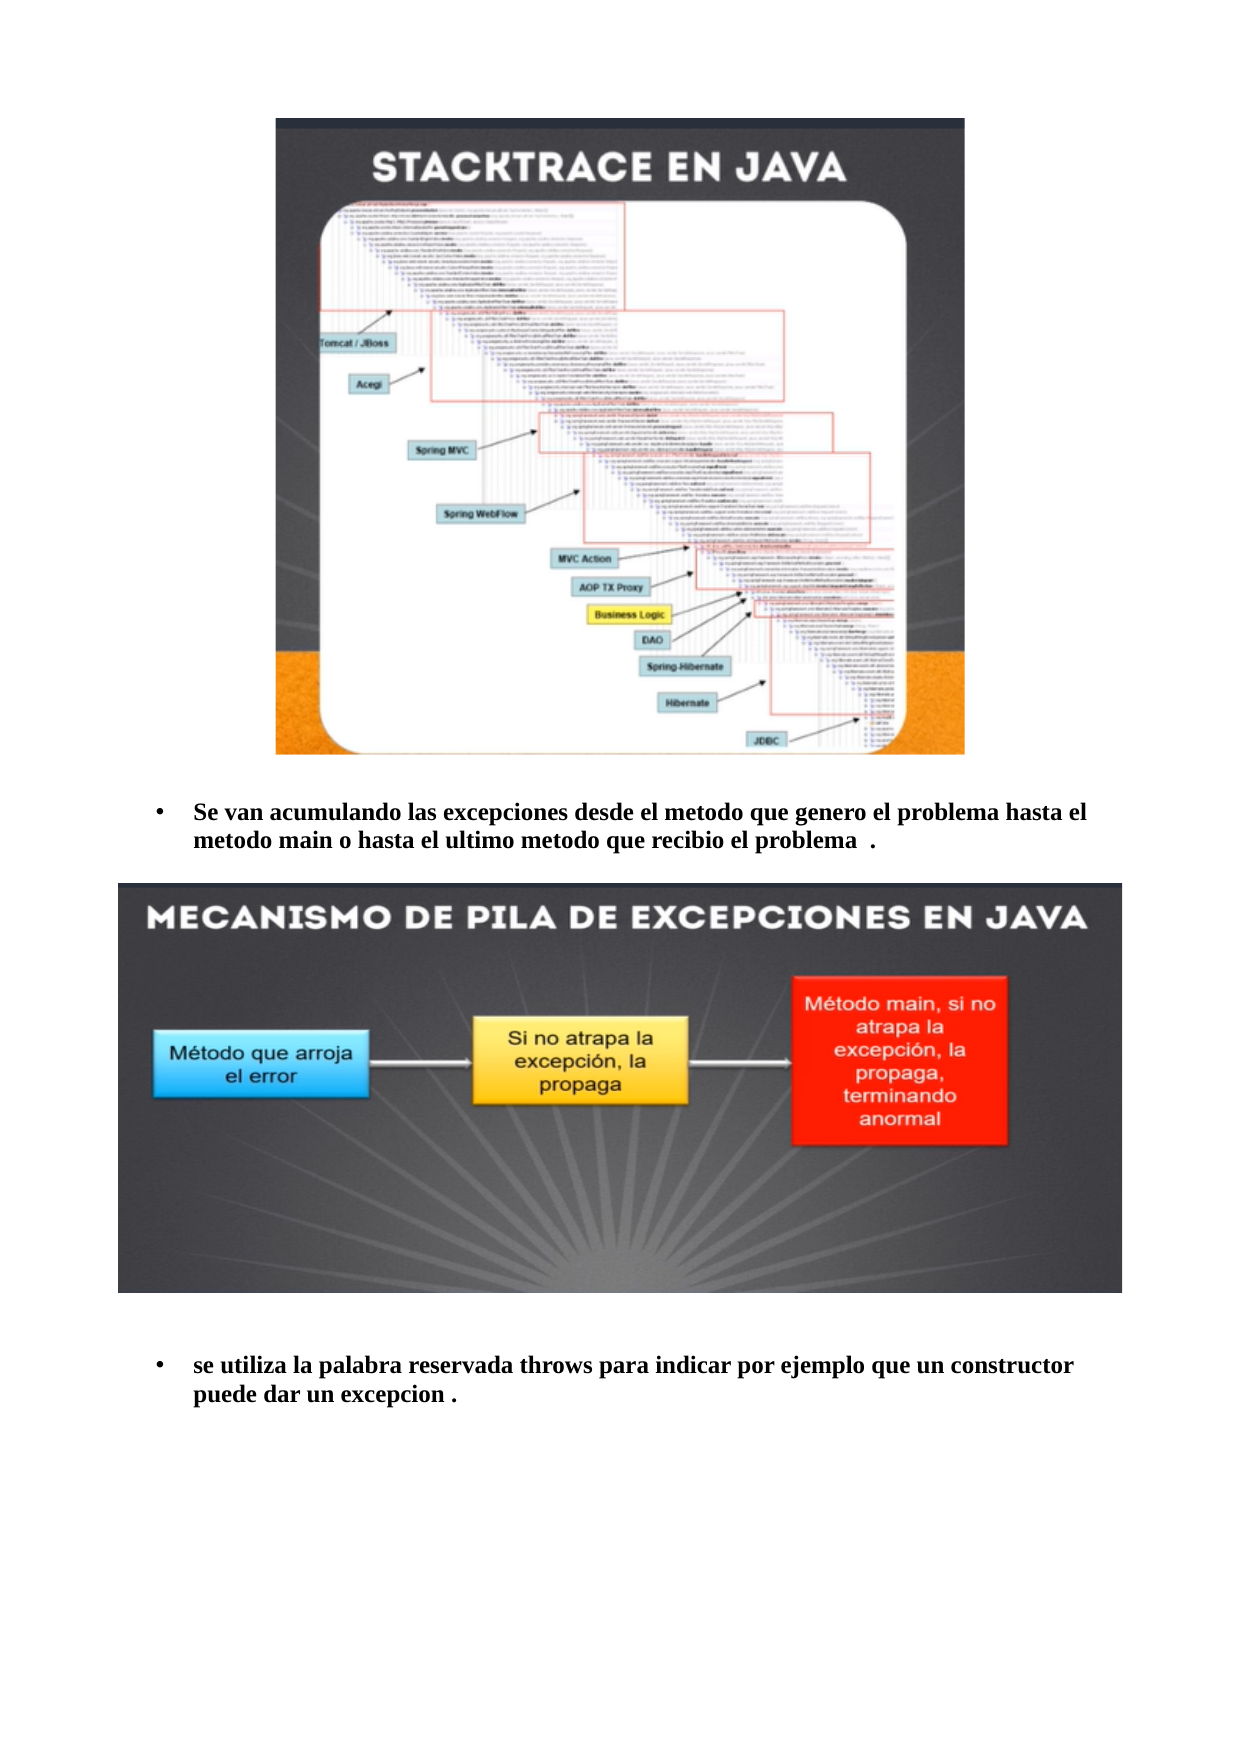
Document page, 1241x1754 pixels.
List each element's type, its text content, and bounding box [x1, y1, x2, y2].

list se utiliza la palabra reservada throws para indicar por ejemplo que un constructor puede dar un excepcion . [156, 1350, 1122, 1407]
picture [275, 118, 965, 769]
list Se van acumulando las excepciones desde el metodo que genero el problema hasta el metodo main o hasta el ultimo metodo que recibio el problema . [156, 797, 1122, 854]
picture [118, 883, 1123, 1293]
